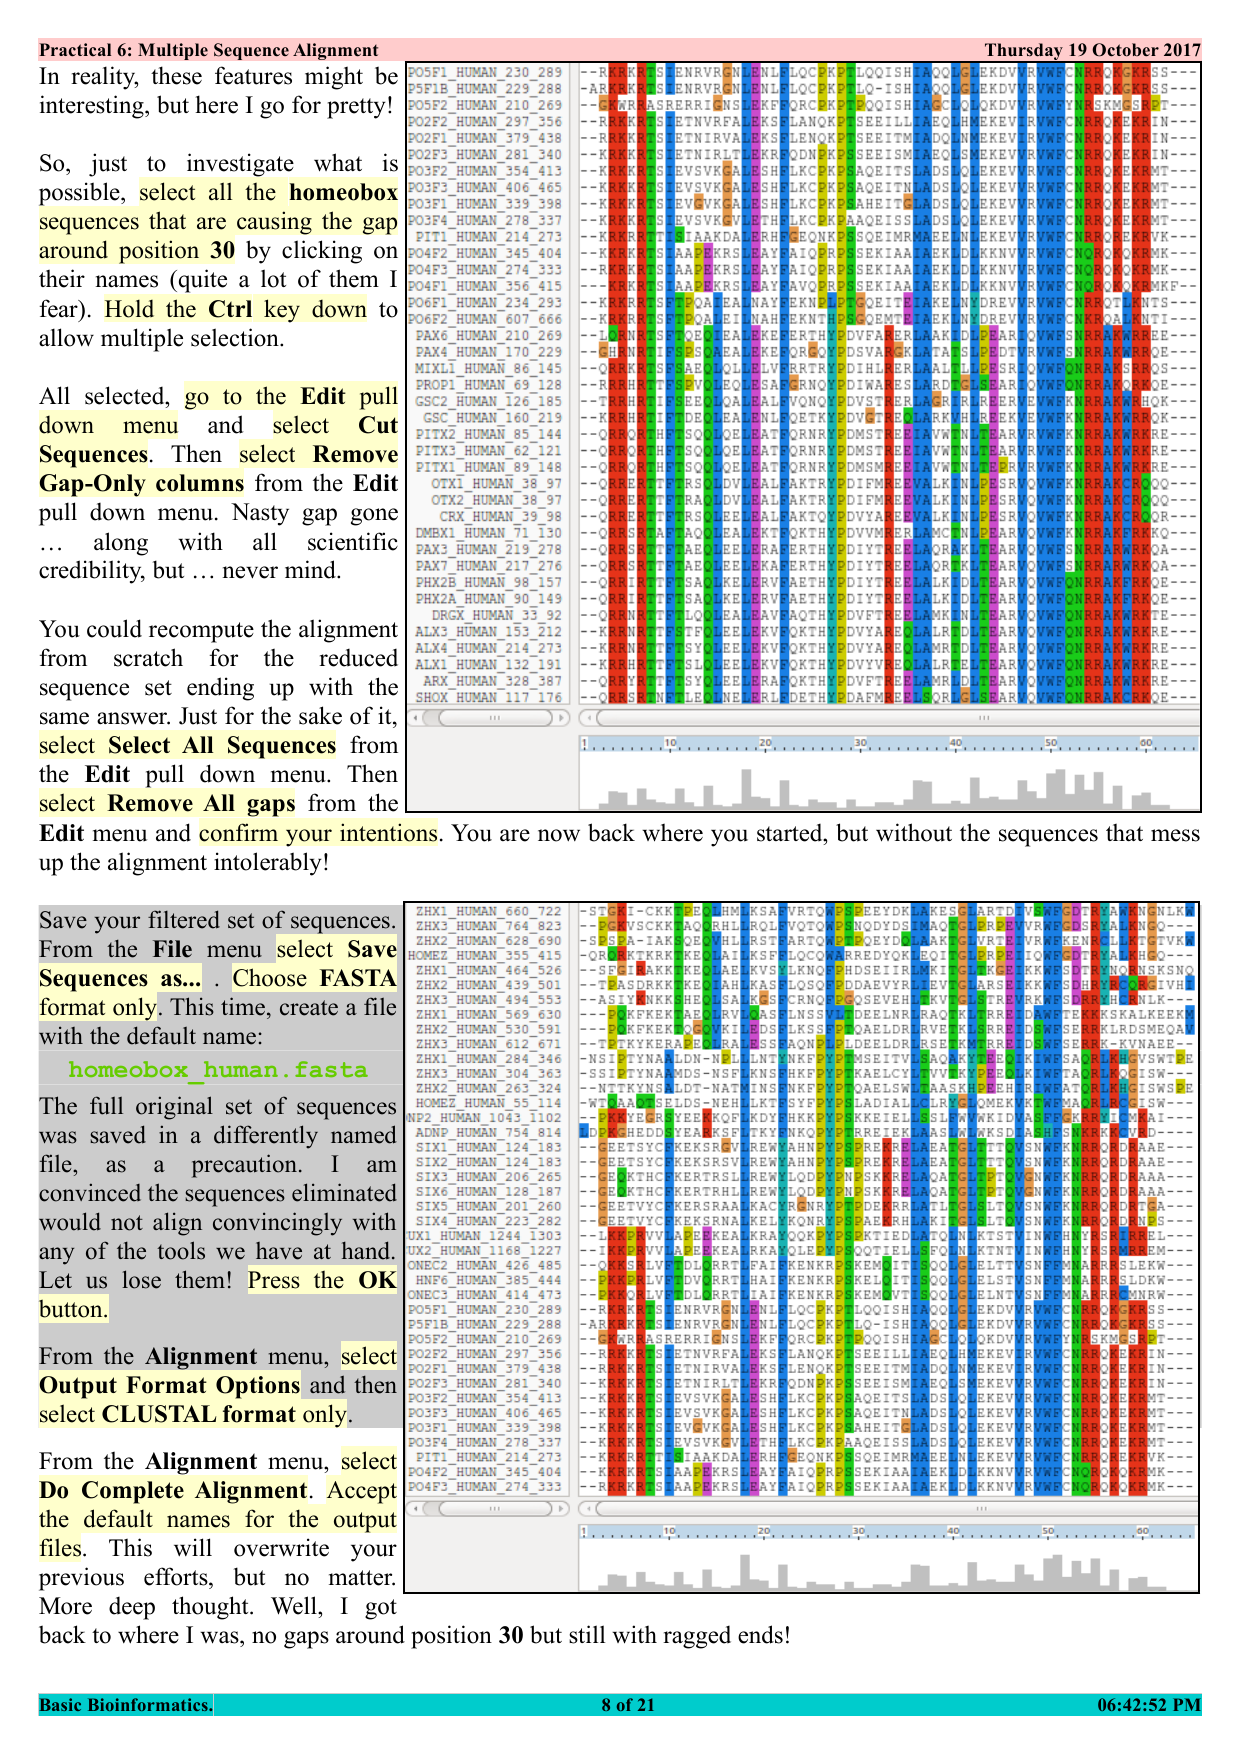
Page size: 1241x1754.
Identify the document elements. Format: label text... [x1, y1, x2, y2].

text In reality, these features might be interesting, but here I go for pretty! [38, 61, 405, 813]
picture [407, 63, 1200, 811]
text Save your filtered set of sequences. From the File menu select Save Sequences as... . Choose FASTA format only. This time, create a file with the default name: [38, 905, 403, 1050]
text The full original set of sequences was saved in a differently named file, as a precaution. I am convinced the sequences eliminated would not align convincingly with any of the tools we have at hand. Let us lose them! Press the OK button. [38, 1091, 403, 1323]
text homeobox_human.fasta [38, 1056, 403, 1085]
text So, just to investigate what is possible, select all the homeobox sequences that are causing the gap around position 30 by clicking on their names (quite a lot of them I fear). Hold the Ctrl key down to allow multiple selection. [38, 148, 404, 352]
text All selected, go to the Edit pull down menu and select Cut Sequences. Then select Remove Gap-Only columns from the Edit pull down menu. Nasty gap gone … along with all scientific credibility, but … never mind. [38, 381, 404, 584]
text From the Alignment menu, select Do Complete Alignment. Accept the default names for the output files. This will overwrite your previous efforts, but no matter. More deep thought. Well, I got back to where I was, no gaps around position 30 but still with ragged ends! [38, 1446, 1202, 1649]
text You could recompute the alignment from scratch for the reduced sequence set ending up with the same answer. Just for the sake of it, select Select All Sequences from the Edit pull down menu. Then select Remove All gaps from the Edit menu and confirm your intentions. You are now back where you started, but without the sequences that mess up the alignment intolerably! [38, 614, 1202, 876]
text From the Alignment menu, select Output Format Options and then select CLUSTAL format only. [38, 1341, 403, 1428]
picture [405, 903, 1198, 1592]
